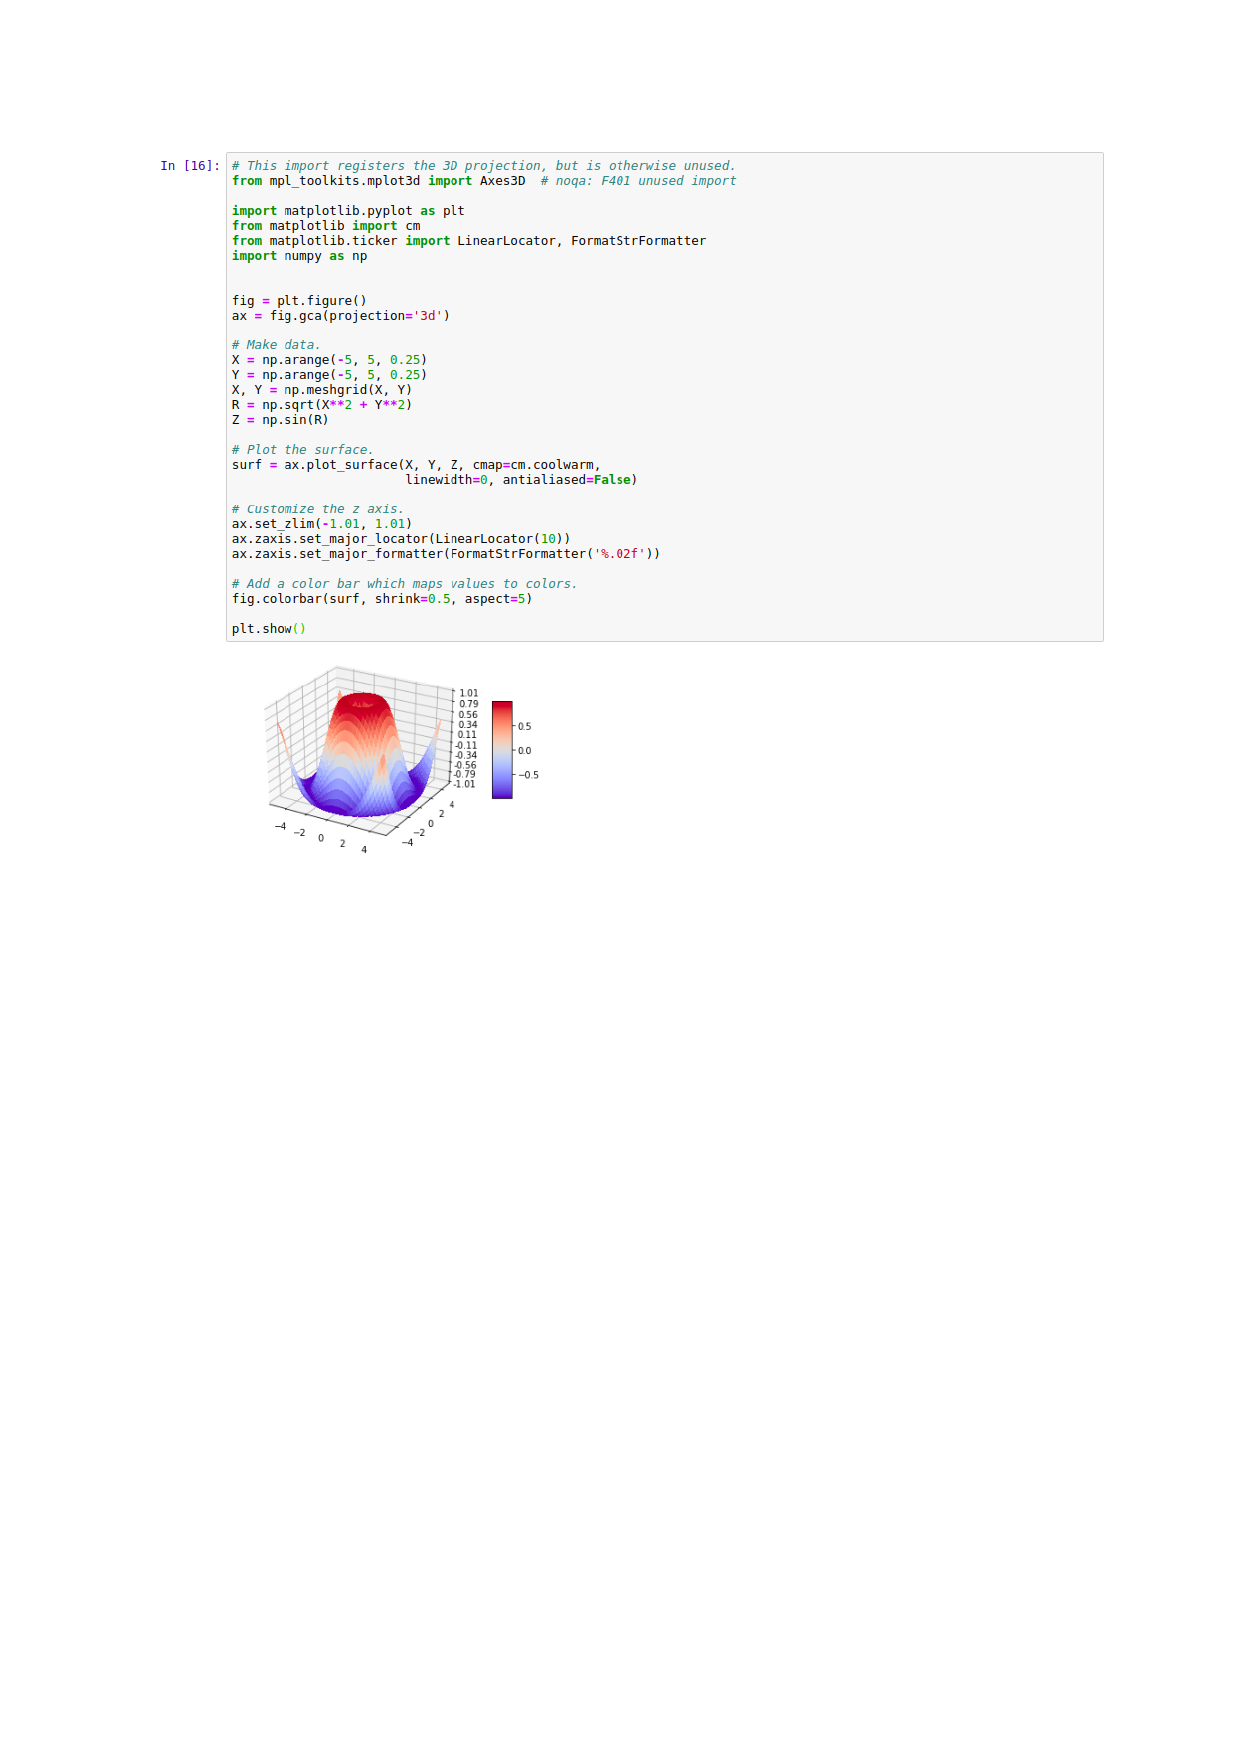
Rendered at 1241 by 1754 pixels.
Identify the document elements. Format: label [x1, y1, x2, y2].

picture [118, 146, 1123, 865]
